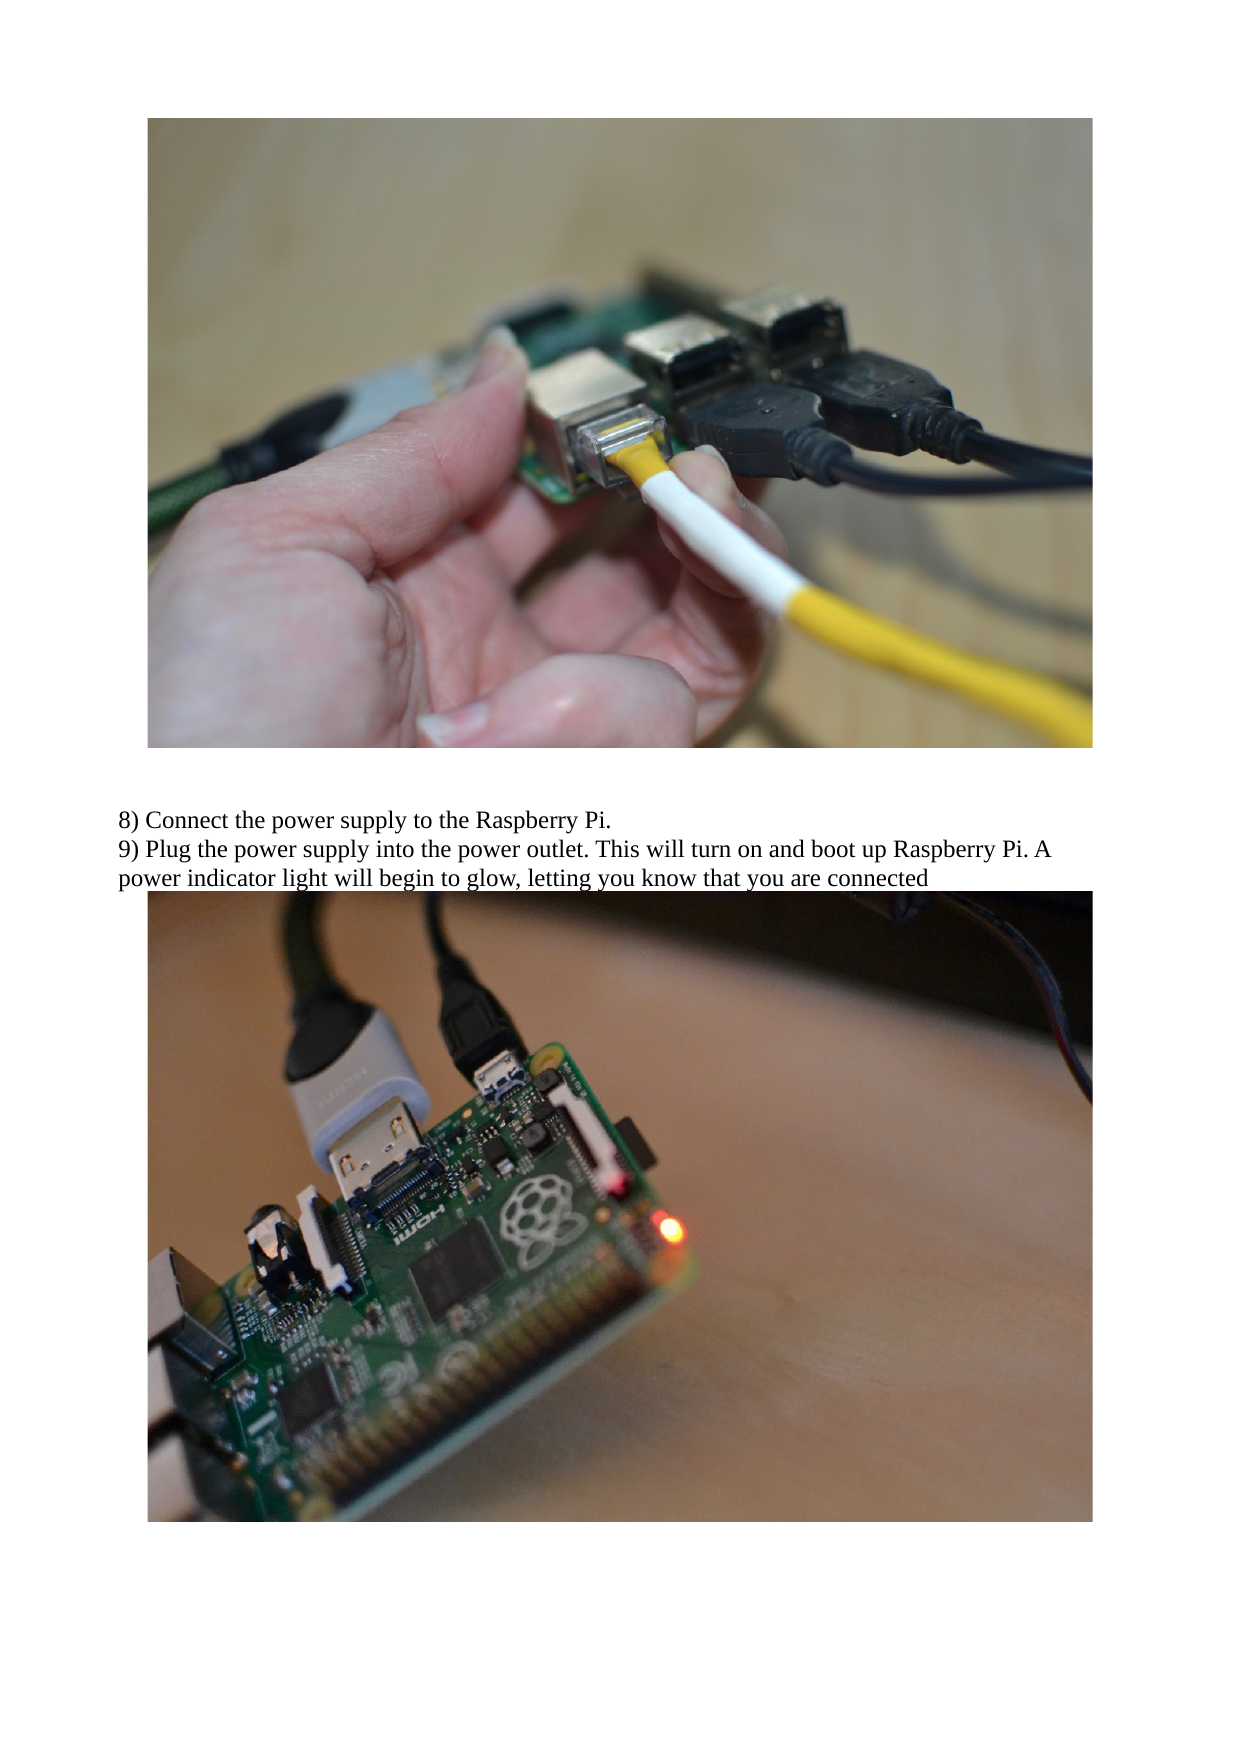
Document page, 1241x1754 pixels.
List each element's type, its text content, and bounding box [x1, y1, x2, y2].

text 8) Connect the power supply to the Raspberry Pi. [118, 806, 1063, 834]
text 9) Plug the power supply into the power outlet. This will turn on and boot up Raspberry Pi. A power indicator light will begin to glow, letting you know that you are connected [118, 834, 1063, 892]
picture [147, 891, 1093, 1522]
picture [147, 118, 1093, 748]
